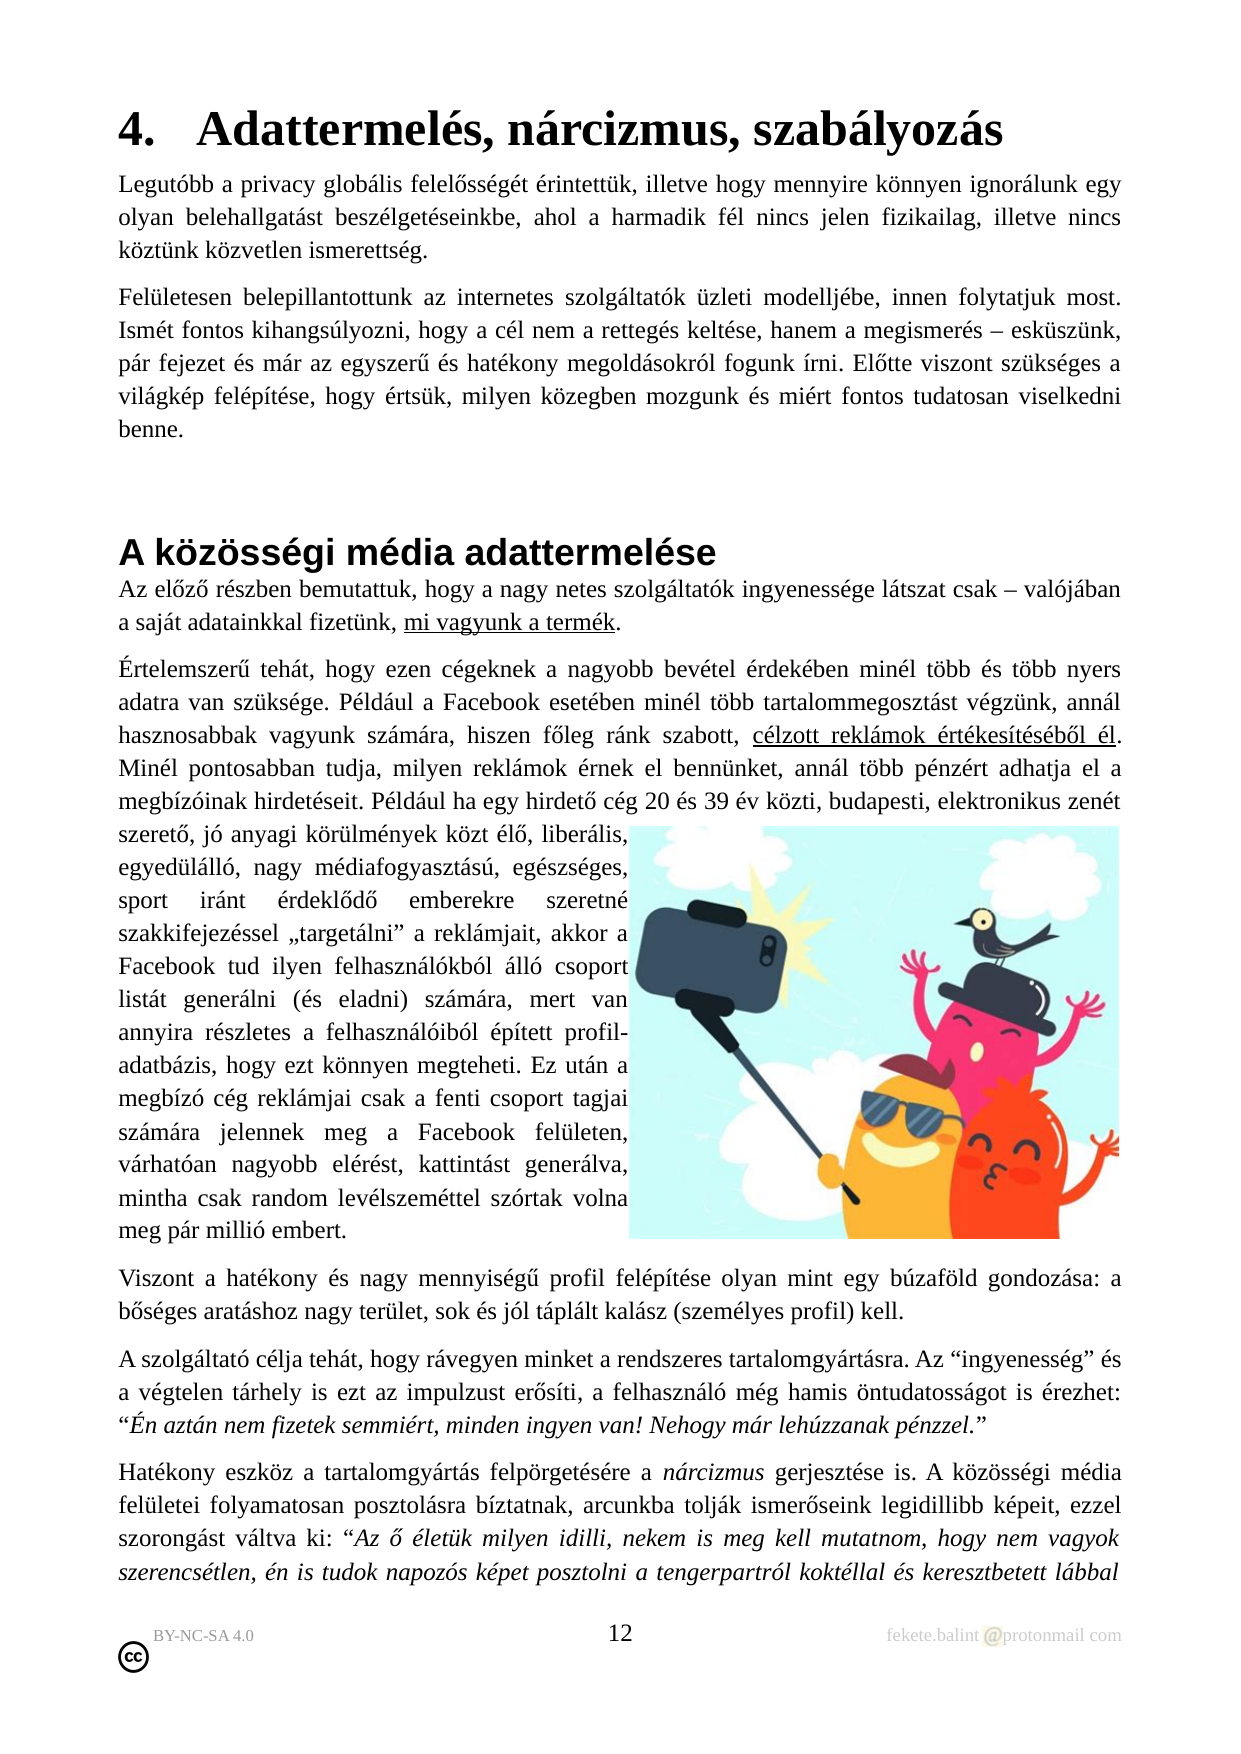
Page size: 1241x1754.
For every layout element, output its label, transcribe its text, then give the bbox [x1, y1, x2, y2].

text Értelemszerű tehát, hogy ezen cégeknek a nagyobb bevétel érdekében minél több és több nyers adatra van szüksége. Például a Facebook esetében minél több tartalommegosztást végzünk, annál hasznosabbak vagyunk számára, hiszen főleg ránk szabott, célzott reklámok értékesítéséből él. Minél pontosabban tudja, milyen reklámok érnek el bennünket, annál több pénzért adhatja el a megbízóinak hirdetéseit. Például ha egy hirdető cég 20 és 39 év közti, budapesti, elektronikus zenét szerető, jó anyagi körülmények közt élő, liberális, egyedülálló, nagy médiafogyasztású, egészséges, sport iránt érdeklődő emberekre szeretné szakkifejezéssel „targetálni” a reklámjait, akkor a Facebook tud ilyen felhasználókból álló csoport listát generálni (és eladni) számára, mert van annyira részletes a felhasználóiból épített profil-adatbázis, hogy ezt könnyen megteheti. Ez után a megbízó cég reklámjai csak a fenti csoport tagjai számára jelennek meg a Facebook felületen, várhatóan nagyobb elérést, kattintást generálva, mintha csak random levélszeméttel szórtak volna meg pár millió embert. [118, 654, 1122, 1244]
picture [118, 1641, 149, 1673]
text Hatékony eszköz a tartalomgyártás felpörgetésére a nárcizmus gerjesztése is. A közösségi média felületei folyamatosan posztolásra bíztatnak, arcunkba tolják ismerőseink legidillibb képeit, ezzel szorongást váltva ki: “Az ő életük milyen idilli, nekem is meg kell mutatnom, hogy nem vagyok szerencsétlen, én is tudok napozós képet posztolni a tengerpartról koktéllal és keresztbetett lábbal [118, 1457, 1122, 1585]
subtitle Adattermelés, nárcizmus, szabályozás [118, 99, 1122, 156]
picture [982, 1626, 1003, 1647]
text Viszont a hatékony és nagy mennyiségű profil felépítése olyan mint egy búzaföld gondozása: a bőséges aratáshoz nagy terület, sok és jól táplált kalász (személyes profil) kell. [118, 1263, 1122, 1325]
subtitle A közösségi média adattermelése [118, 531, 1122, 574]
text Az előző részben bemutattuk, hogy a nagy netes szolgáltatók ingyenessége látszat csak – valójában a saját adatainkkal fizetünk, mi vagyunk a termék. [118, 574, 1122, 635]
picture [628, 826, 1120, 1239]
text Felületesen belepillantottunk az internetes szolgáltatók üzleti modelljébe, innen folytatjuk most. Ismét fontos kihangsúlyozni, hogy a cél nem a rettegés keltése, hanem a megismerés – esküszünk, pár fejezet és már az egyszerű és hatékony megoldásokról fogunk írni. Előtte viszont szükséges a világkép felépítése, hogy értsük, milyen közegben mozgunk és miért fontos tudatosan viselkedni benne. [118, 282, 1122, 443]
text A szolgáltató célja tehát, hogy rávegyen minket a rendszeres tartalomgyártásra. Az “ingyenesség” és a végtelen tárhely is ezt az impulzust erősíti, a felhasználó még hamis öntudatosságot is érezhet: “Én aztán nem fizetek semmiért, minden ingyen van! Nehogy már lehúzzanak pénzzel.” [118, 1344, 1122, 1439]
text Legutóbb a privacy globális felelősségét érintettük, illetve hogy mennyire könnyen ignorálunk egy olyan belehallgatást beszélgetéseinkbe, ahol a harmadik fél nincs jelen fizikailag, illetve nincs köztünk közvetlen ismerettség. [118, 169, 1122, 263]
